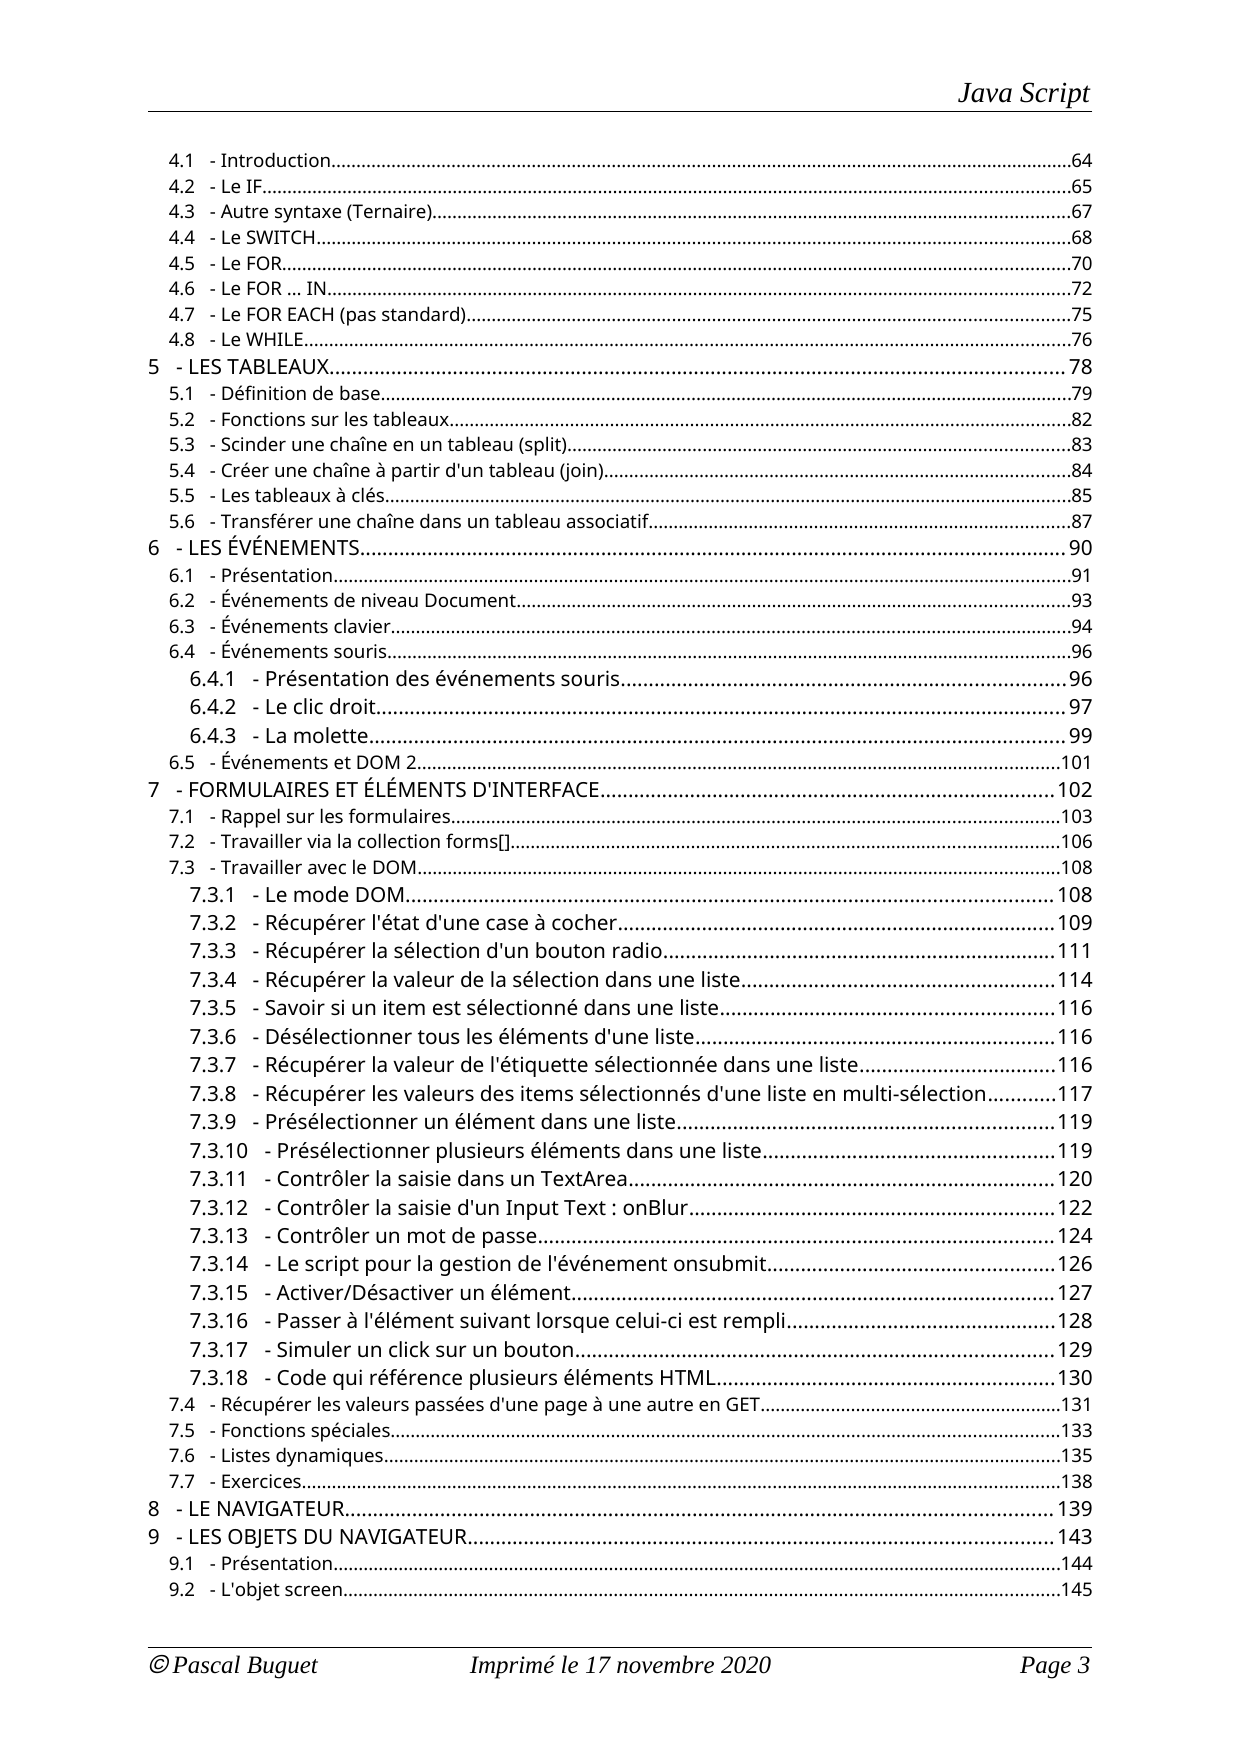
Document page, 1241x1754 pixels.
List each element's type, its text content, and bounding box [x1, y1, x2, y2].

text 7.3.13 - Contrôler un mot de passe 124 [189, 1221, 1092, 1249]
text 7.3.2 - Récupérer l'état d'une case à cocher 109 [189, 908, 1092, 937]
text 6.4.1 - Présentation des événements souris 96 [189, 664, 1092, 692]
text 6.1 - Présentation 91 [168, 562, 1092, 587]
text 7.3.7 - Récupérer la valeur de l'étiquette sélectionnée dans une liste 116 [189, 1050, 1092, 1079]
text 4.2 - Le IF 65 [168, 173, 1092, 199]
text 7.3.18 - Code qui référence plusieurs éléments HTML 130 [189, 1363, 1092, 1392]
text 5.4 - Créer une chaîne à partir d'un tableau (join) 84 [168, 457, 1092, 482]
text 7.3.9 - Présélectionner un élément dans une liste 119 [189, 1107, 1092, 1136]
text 4.8 - Le WHILE 76 [168, 326, 1092, 352]
text 5.1 - Définition de base 79 [168, 380, 1092, 406]
text 4.1 - Introduction 64 [168, 148, 1092, 173]
text 5.3 - Scinder une chaîne en un tableau (split) 83 [168, 431, 1092, 457]
text 7.5 - Fonctions spéciales 133 [168, 1417, 1092, 1443]
text 7.3.14 - Le script pour la gestion de l'événement onsubmit 126 [189, 1249, 1092, 1278]
text 6.4 - Événements souris 96 [168, 638, 1092, 664]
text 4.3 - Autre syntaxe (Ternaire) 67 [168, 199, 1092, 224]
text 8 - LE NAVIGATEUR 139 [148, 1494, 1092, 1522]
text 5.6 - Transférer une chaîne dans un tableau associatif 87 [168, 508, 1092, 533]
text 7 - FORMULAIRES ET ÉLÉMENTS D'INTERFACE 102 [148, 775, 1092, 803]
text 7.3.6 - Désélectionner tous les éléments d'une liste 116 [189, 1022, 1092, 1050]
text 7.3.10 - Présélectionner plusieurs éléments dans une liste 119 [189, 1136, 1092, 1164]
text 7.3.3 - Récupérer la sélection d'un bouton radio 111 [189, 937, 1092, 965]
text 7.2 - Travailler via la collection forms[] 106 [168, 829, 1092, 854]
text 6.5 - Événements et DOM 2 101 [168, 749, 1092, 775]
text 7.3.4 - Récupérer la valeur de la sélection dans une liste 114 [189, 965, 1092, 993]
text 5.2 - Fonctions sur les tableaux 82 [168, 406, 1092, 431]
text 7.6 - Listes dynamiques 135 [168, 1443, 1092, 1468]
text 6 - LES ÉVÉNEMENTS 90 [148, 533, 1092, 562]
text 7.3.1 - Le mode DOM 108 [189, 880, 1092, 908]
text 7.1 - Rappel sur les formulaires 103 [168, 803, 1092, 829]
text 5.5 - Les tableaux à clés 85 [168, 482, 1092, 508]
text 4.7 - Le FOR EACH (pas standard) 75 [168, 301, 1092, 326]
text 6.4.3 - La molette 99 [189, 721, 1092, 749]
text 7.3 - Travailler avec le DOM 108 [168, 854, 1092, 880]
text 7.3.12 - Contrôler la saisie d'un Input Text : onBlur 122 [189, 1193, 1092, 1221]
text 7.3.16 - Passer à l'élément suivant lorsque celui-ci est rempli 128 [189, 1306, 1092, 1335]
text 4.4 - Le SWITCH 68 [168, 224, 1092, 250]
text 7.3.8 - Récupérer les valeurs des items sélectionnés d'une liste en multi-sélection 117 [189, 1079, 1092, 1107]
text 7.4 - Récupérer les valeurs passées d'une page à une autre en GET 131 [168, 1392, 1092, 1417]
text 7.7 - Exercices 138 [168, 1468, 1092, 1494]
text 9 - LES OBJETS DU NAVIGATEUR 143 [148, 1522, 1092, 1551]
text 7.3.15 - Activer/Désactiver un élément 127 [189, 1278, 1092, 1306]
text 4.5 - Le FOR 70 [168, 250, 1092, 275]
text 9.2 - L'objet screen 145 [168, 1576, 1092, 1602]
text 4.6 - Le FOR … IN 72 [168, 275, 1092, 301]
text 6.2 - Événements de niveau Document 93 [168, 587, 1092, 613]
text 6.4.2 - Le clic droit 97 [189, 692, 1092, 721]
text 7.3.17 - Simuler un click sur un bouton 129 [189, 1335, 1092, 1363]
text 9.1 - Présentation 144 [168, 1551, 1092, 1576]
text 6.3 - Événements clavier 94 [168, 613, 1092, 638]
text 7.3.11 - Contrôler la saisie dans un TextArea 120 [189, 1164, 1092, 1193]
text 7.3.5 - Savoir si un item est sélectionné dans une liste 116 [189, 993, 1092, 1022]
text 5 - LES TABLEAUX 78 [148, 352, 1092, 380]
